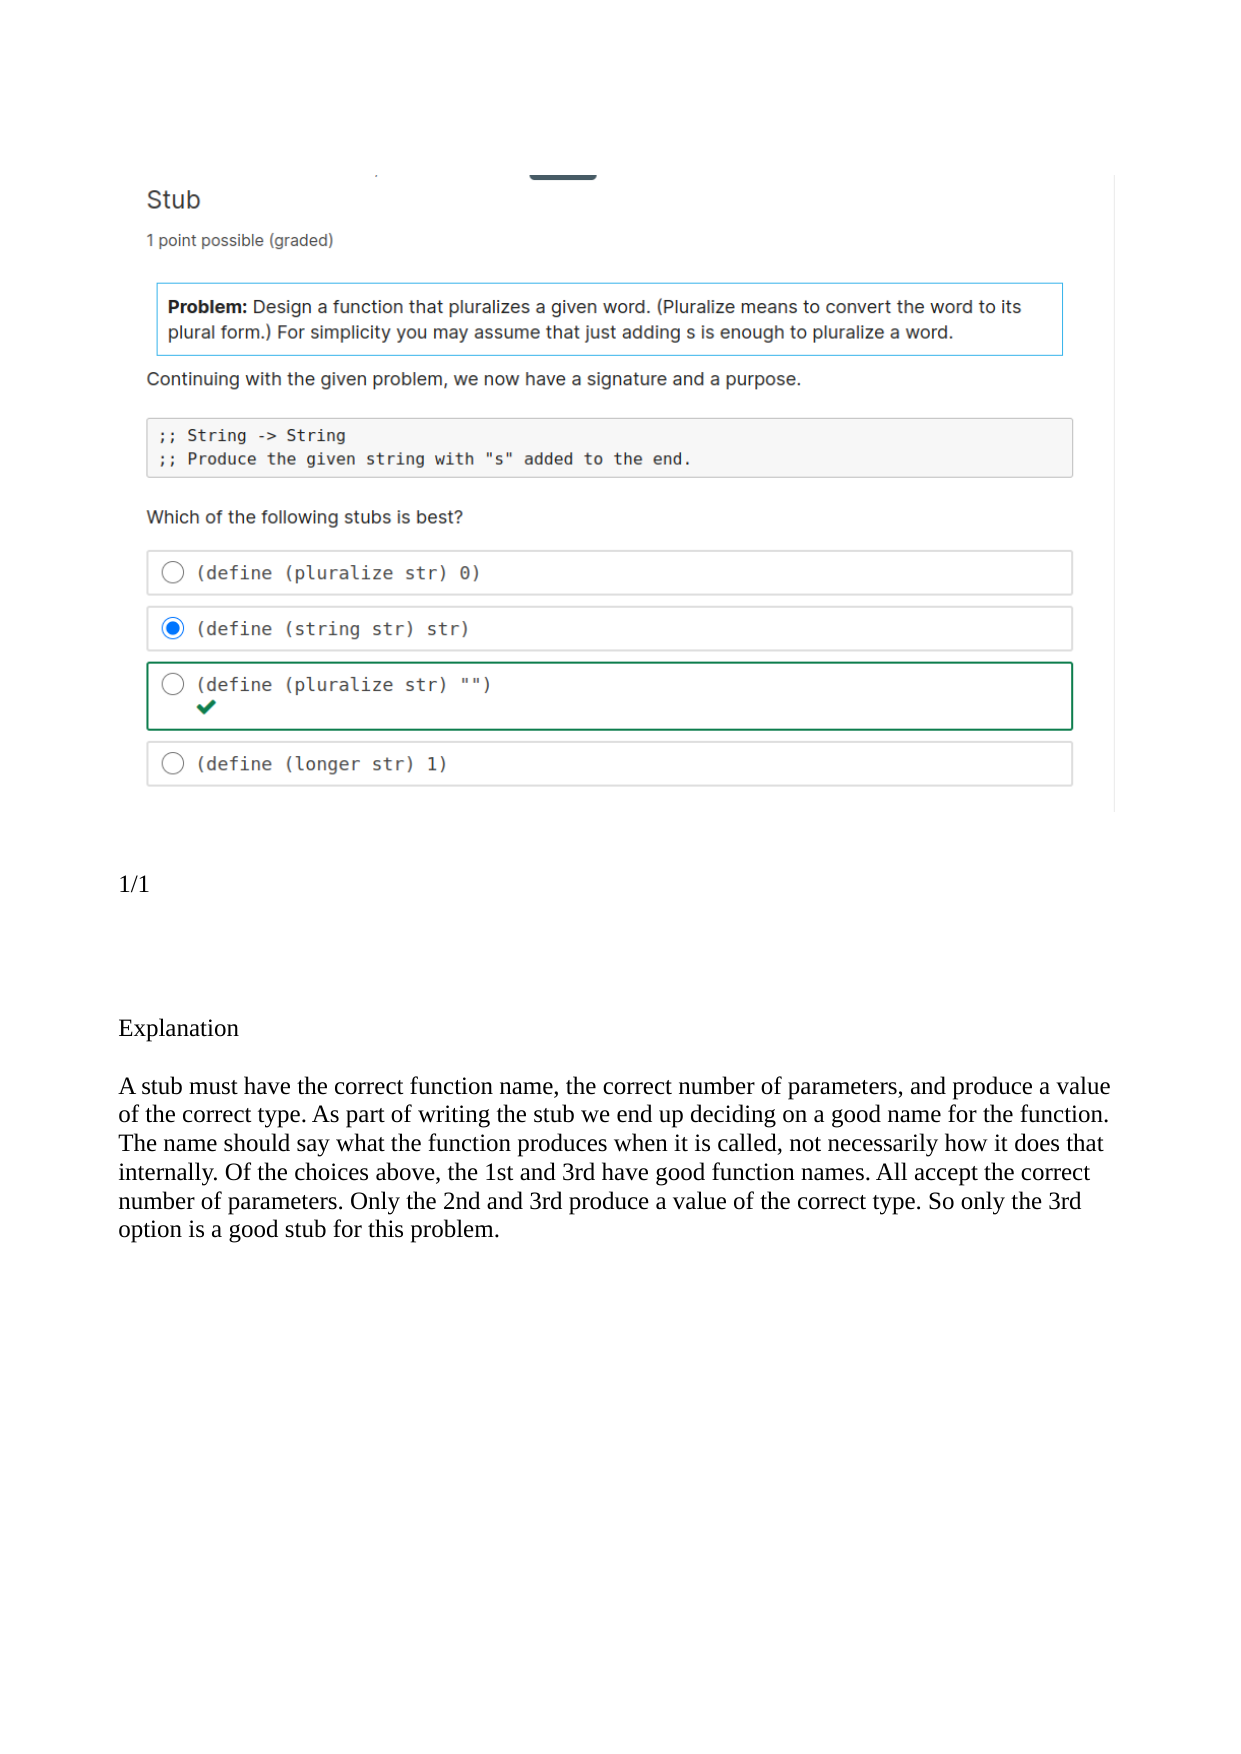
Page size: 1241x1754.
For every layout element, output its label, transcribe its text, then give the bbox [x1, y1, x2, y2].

text A stub must have the correct function name, the correct number of parameters, and produce a value of the correct type. As part of writing the stub we end up deciding on a good name for the function. The name should say what the function produces when it is called, not necessarily how it does that internally. Of the choices above, the 1st and 3rd have good function names. All accept the correct number of parameters. Only the 2nd and 3rd produce a value of the correct type. So only the 3rd option is a good stub for this problem. [118, 1071, 1122, 1243]
picture [118, 175, 1123, 812]
text 1/1 [118, 869, 1122, 898]
text Explanation [118, 1013, 1122, 1042]
